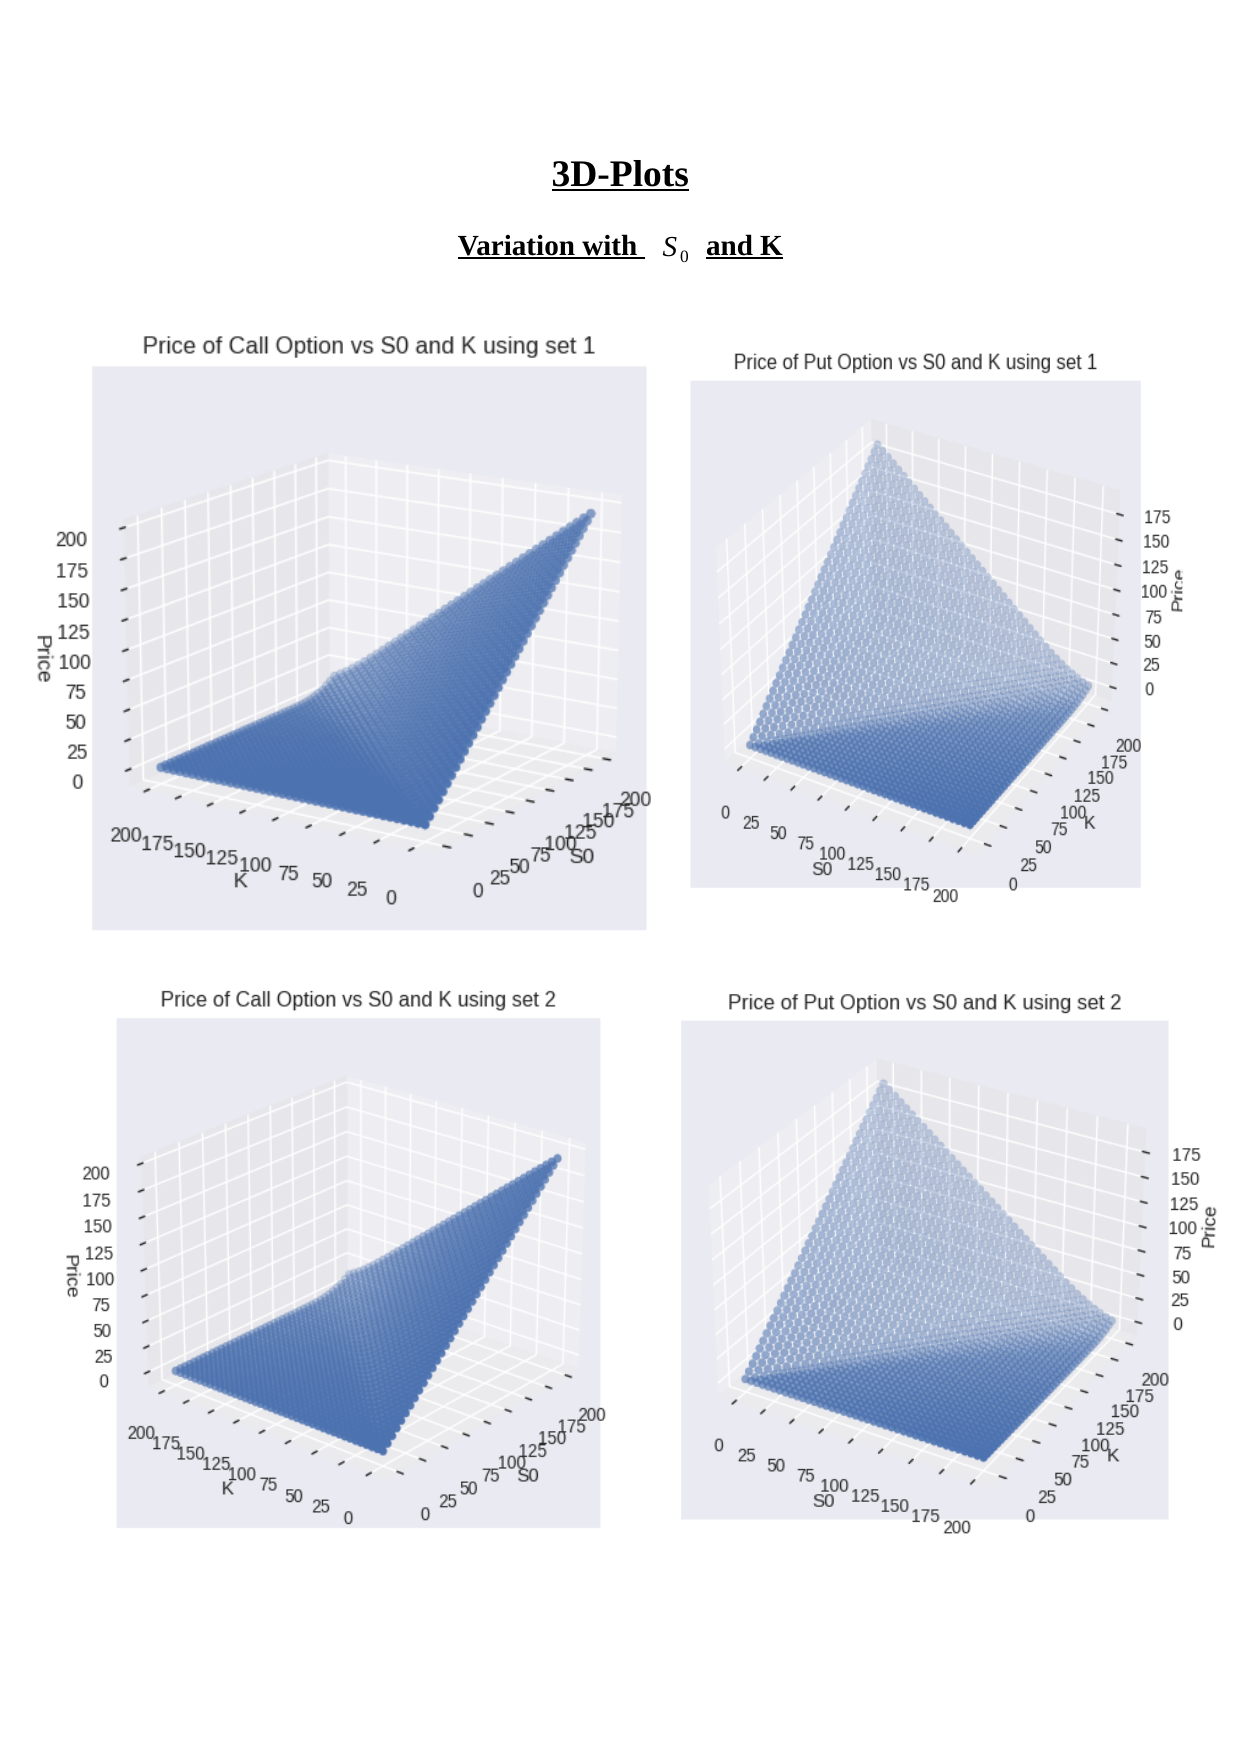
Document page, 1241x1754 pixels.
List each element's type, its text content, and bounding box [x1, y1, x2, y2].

picture [677, 350, 1183, 906]
text 3D-Plots [118, 152, 1122, 195]
text Variation with and K [118, 228, 1122, 266]
picture [680, 988, 1229, 1536]
picture [63, 987, 609, 1532]
picture [35, 328, 658, 946]
